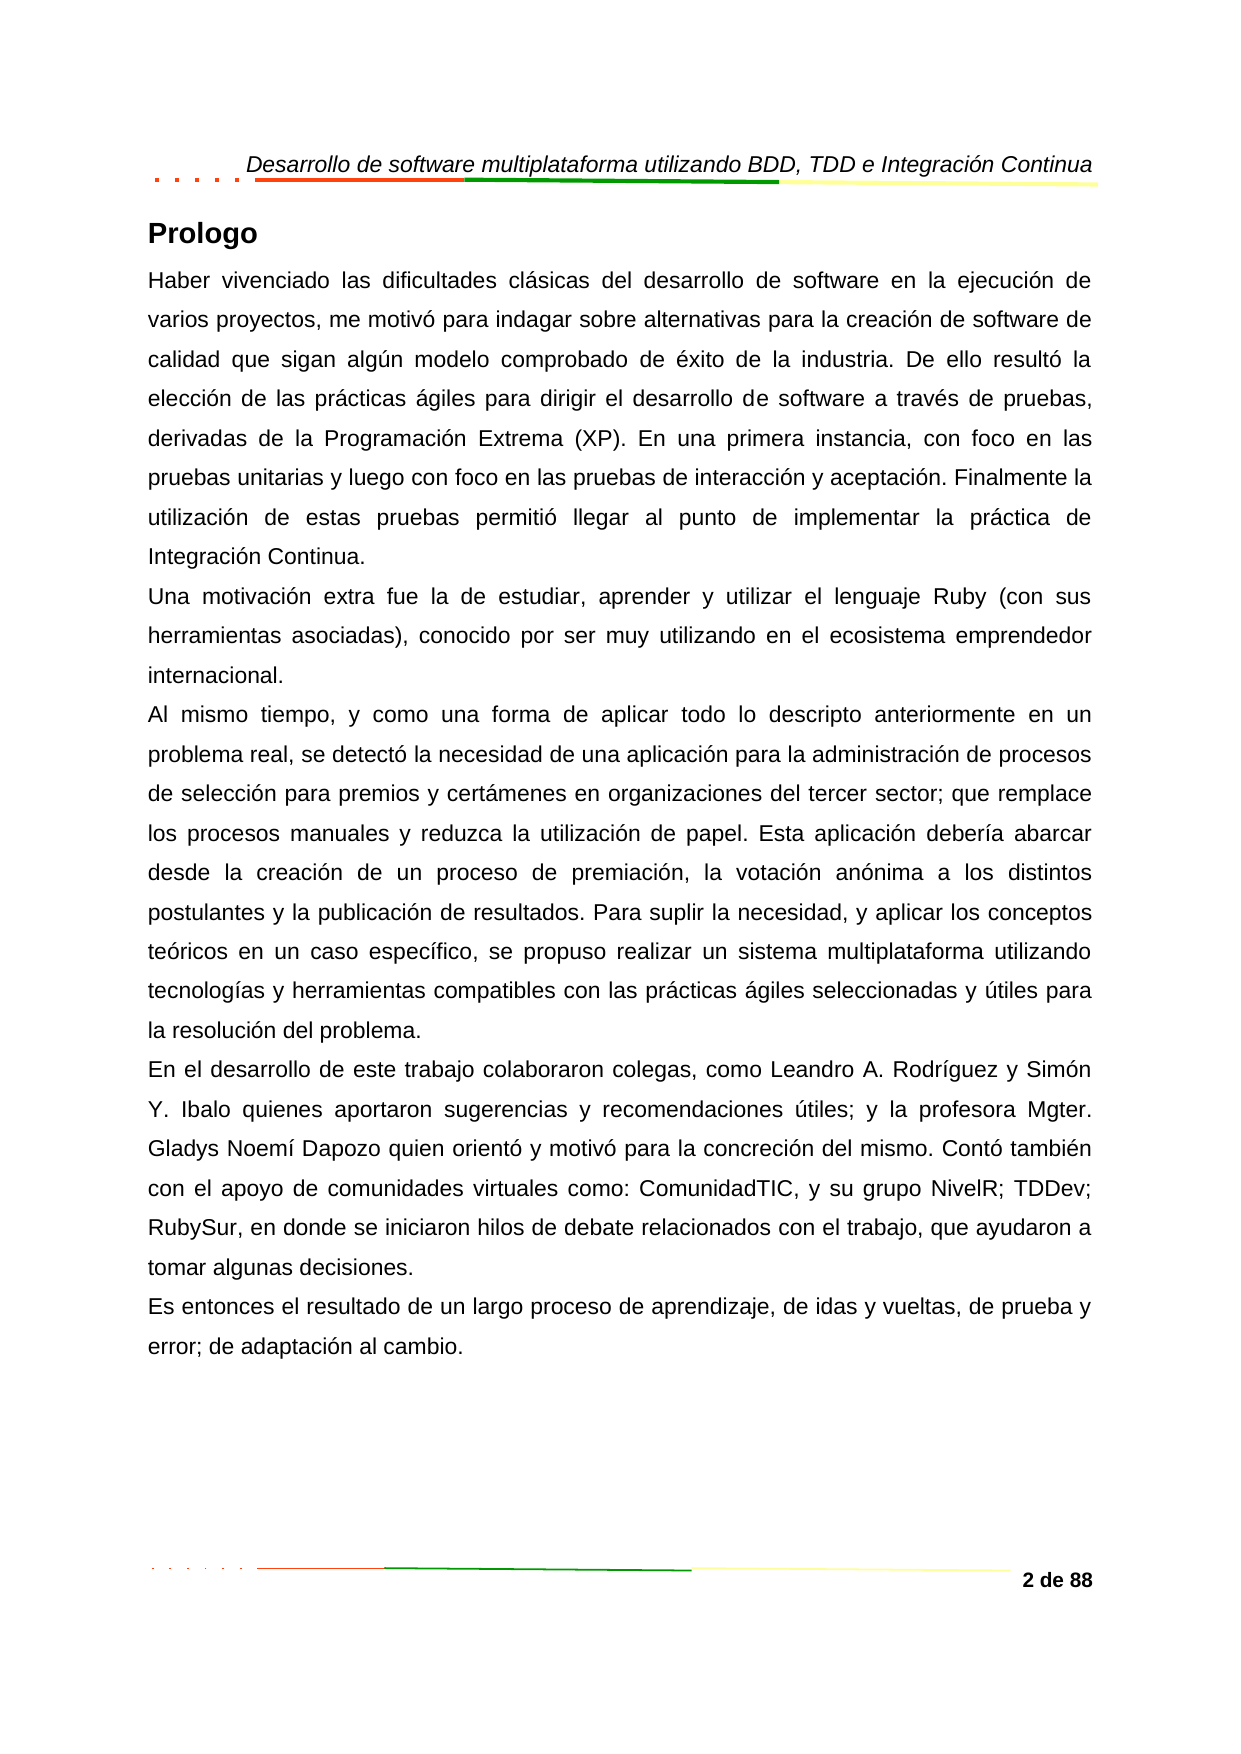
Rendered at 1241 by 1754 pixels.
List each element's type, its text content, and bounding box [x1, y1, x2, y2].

text Prologo [148, 217, 1093, 250]
text Al mismo tiempo, y como una forma de aplicar todo lo descripto anteriormente en un problema real, se detectó la necesidad de una aplicación para la administración de procesos de selección para premios y certámenes en organizaciones del tercer sector; que remplace los procesos manuales y reduzca la utilización de papel. Esta aplicación debería abarcar desde la creación de un proceso de premiación, la votación anónima a los distintos postulantes y la publicación de resultados. Para suplir la necesidad, y aplicar los conceptos teóricos en un caso específico, se propuso realizar un sistema multiplataforma utilizando tecnologías y herramientas compatibles con las prácticas ágiles seleccionadas y útiles para la resolución del problema. [148, 701, 1093, 1043]
text Haber vivenciado las dificultades clásicas del desarrollo de software en la ejecución de varios proyectos, me motivó para indagar sobre alternativas para la creación de software de calidad que sigan algún modelo comprobado de éxito de la industria. De ello resultó la elección de las prácticas ágiles para dirigir el desarrollo de software a través de pruebas, derivadas de la Programación Extrema (XP). En una primera instancia, con foco en las pruebas unitarias y luego con foco en las pruebas de interacción y aceptación. Finalmente la utilización de estas pruebas permitió llegar al punto de implementar la práctica de Integración Continua. [148, 267, 1093, 569]
text En el desarrollo de este trabajo colaboraron colegas, como Leandro A. Rodríguez y Simón Y. Ibalo quienes aportaron sugerencias y recomendaciones útiles; y la profesora Mgter. Gladys Noemí Dapozo quien orientó y motivó para la concreción del mismo. Contó también con el apoyo de comunidades virtuales como: ComunidadTIC, y su grupo NivelR; TDDev; RubySur, en donde se iniciaron hilos de debate relacionados con el trabajo, que ayudaron a tomar algunas decisiones. [148, 1056, 1093, 1280]
text Es entonces el resultado de un largo proceso de aprendizaje, de idas y vueltas, de prueba y error; de adaptación al cambio. [148, 1293, 1093, 1359]
text Una motivación extra fue la de estudiar, aprender y utilizar el lenguaje Ruby (con sus herramientas asociadas), conocido por ser muy utilizando en el ecosistema emprendedor internacional. [148, 583, 1093, 688]
